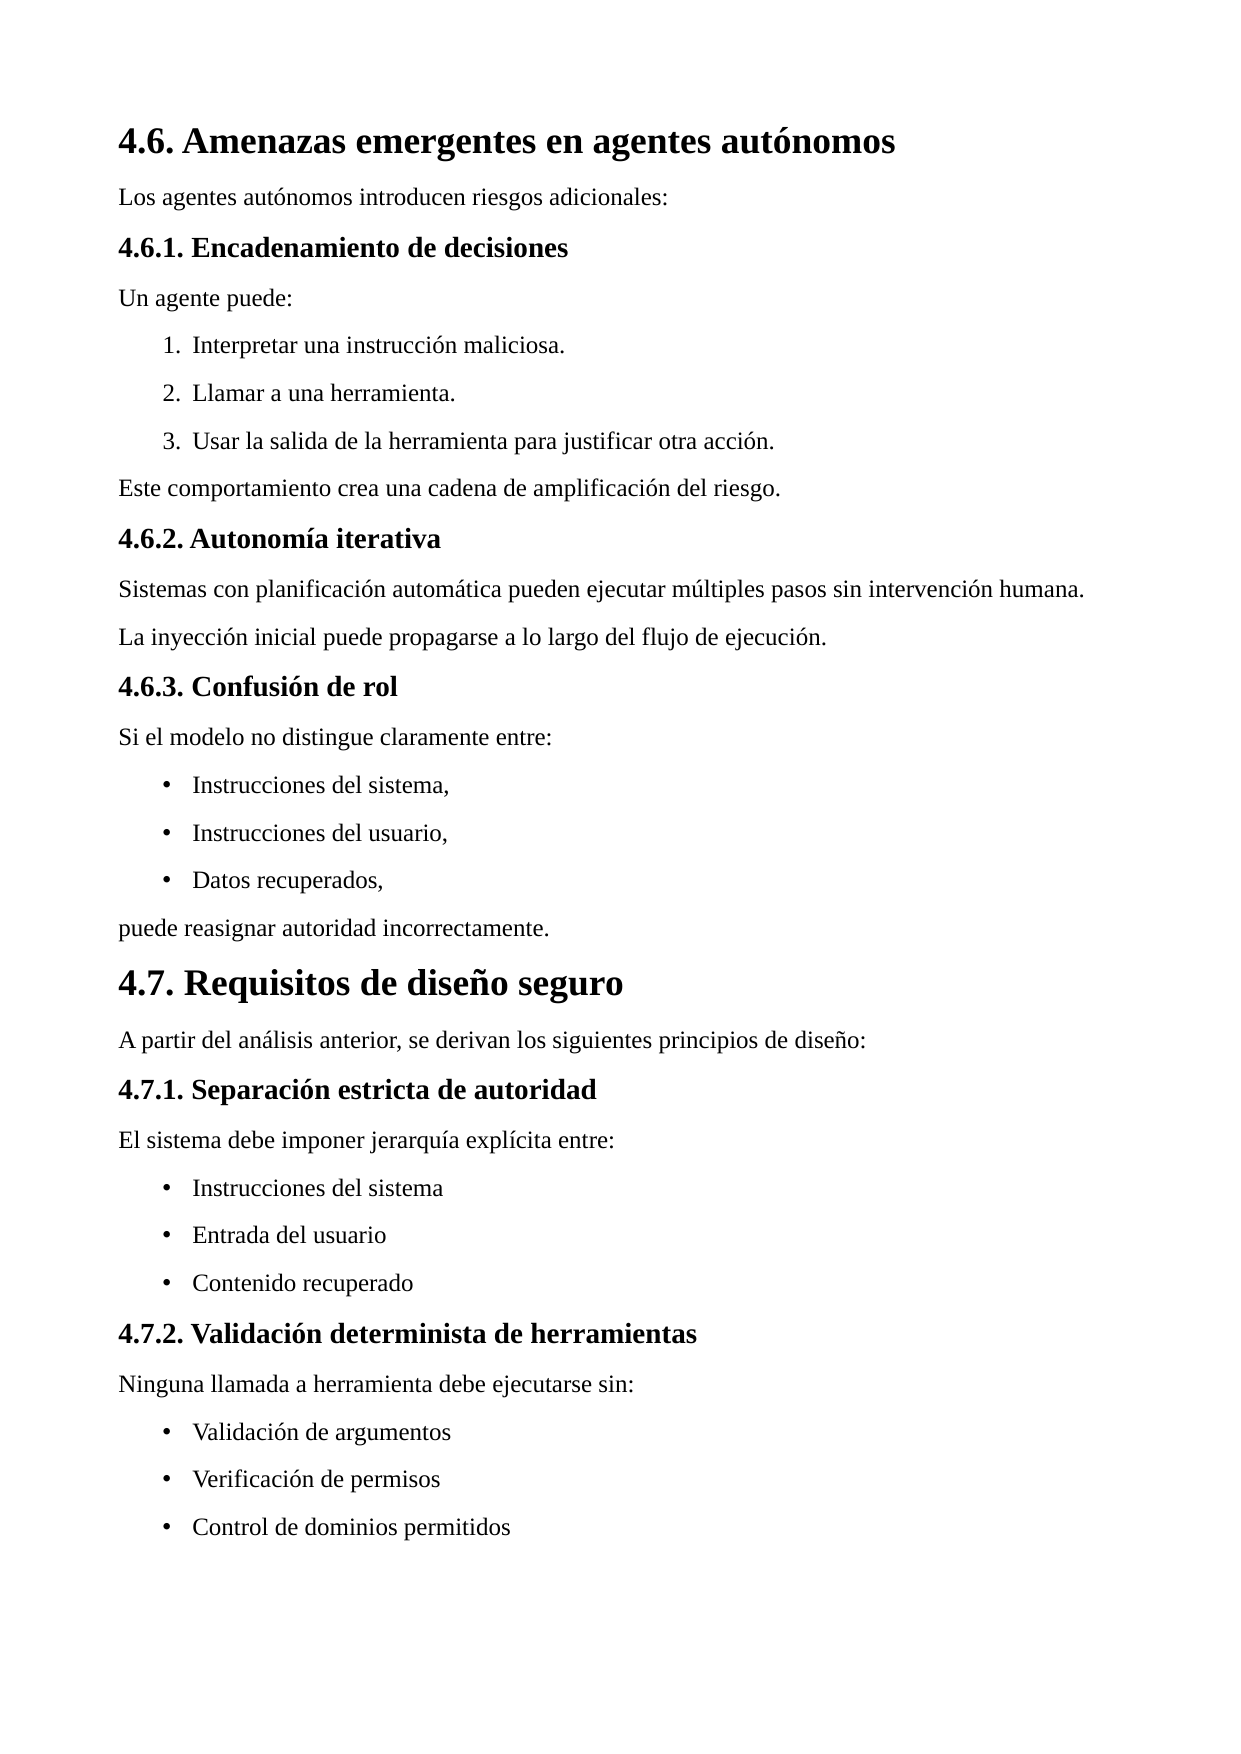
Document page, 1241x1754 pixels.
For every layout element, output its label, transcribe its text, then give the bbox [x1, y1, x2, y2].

list Instrucciones del usuario, [162, 818, 1122, 846]
list Usar la salida de la herramienta para justificar otra acción. [162, 426, 1122, 454]
text Los agentes autónomos introducen riesgos adicionales: [118, 182, 1122, 211]
list Control de dominios permitidos [162, 1512, 1122, 1541]
list Instrucciones del sistema [162, 1173, 1122, 1202]
text La inyección inicial puede propagarse a lo largo del flujo de ejecución. [118, 622, 1122, 651]
list Instrucciones del sistema, [162, 770, 1122, 799]
list Datos recuperados, [162, 865, 1122, 894]
list Verificación de permisos [162, 1464, 1122, 1493]
subtitle 4.7.2. Validación determinista de herramientas [118, 1316, 1122, 1349]
subtitle 4.6.2. Autonomía iterativa [118, 521, 1122, 554]
text Un agente puede: [118, 283, 1122, 312]
text Sistemas con planificación automática pueden ejecutar múltiples pasos sin intervención humana. [118, 574, 1122, 603]
subtitle 4.6.1. Encadenamiento de decisiones [118, 230, 1122, 263]
list Contenido recuperado [162, 1268, 1122, 1297]
list Interpretar una instrucción maliciosa. [162, 331, 1122, 359]
text Este comportamiento crea una cadena de amplificación del riesgo. [118, 473, 1122, 502]
subtitle 4.6. Amenazas emergentes en agentes autónomos [118, 118, 1122, 161]
list Entrada del usuario [162, 1221, 1122, 1249]
text puede reasignar autoridad incorrectamente. [118, 913, 1122, 942]
subtitle 4.6.3. Confusión de rol [118, 669, 1122, 703]
list Llamar a una herramienta. [162, 378, 1122, 407]
subtitle 4.7.1. Separación estricta de autoridad [118, 1072, 1122, 1106]
subtitle 4.7. Requisitos de diseño seguro [118, 961, 1122, 1004]
text A partir del análisis anterior, se derivan los siguientes principios de diseño: [118, 1025, 1122, 1053]
text Si el modelo no distingue claramente entre: [118, 722, 1122, 751]
text El sistema debe imponer jerarquía explícita entre: [118, 1125, 1122, 1154]
list Validación de argumentos [162, 1417, 1122, 1445]
text Ninguna llamada a herramienta debe ejecutarse sin: [118, 1369, 1122, 1398]
